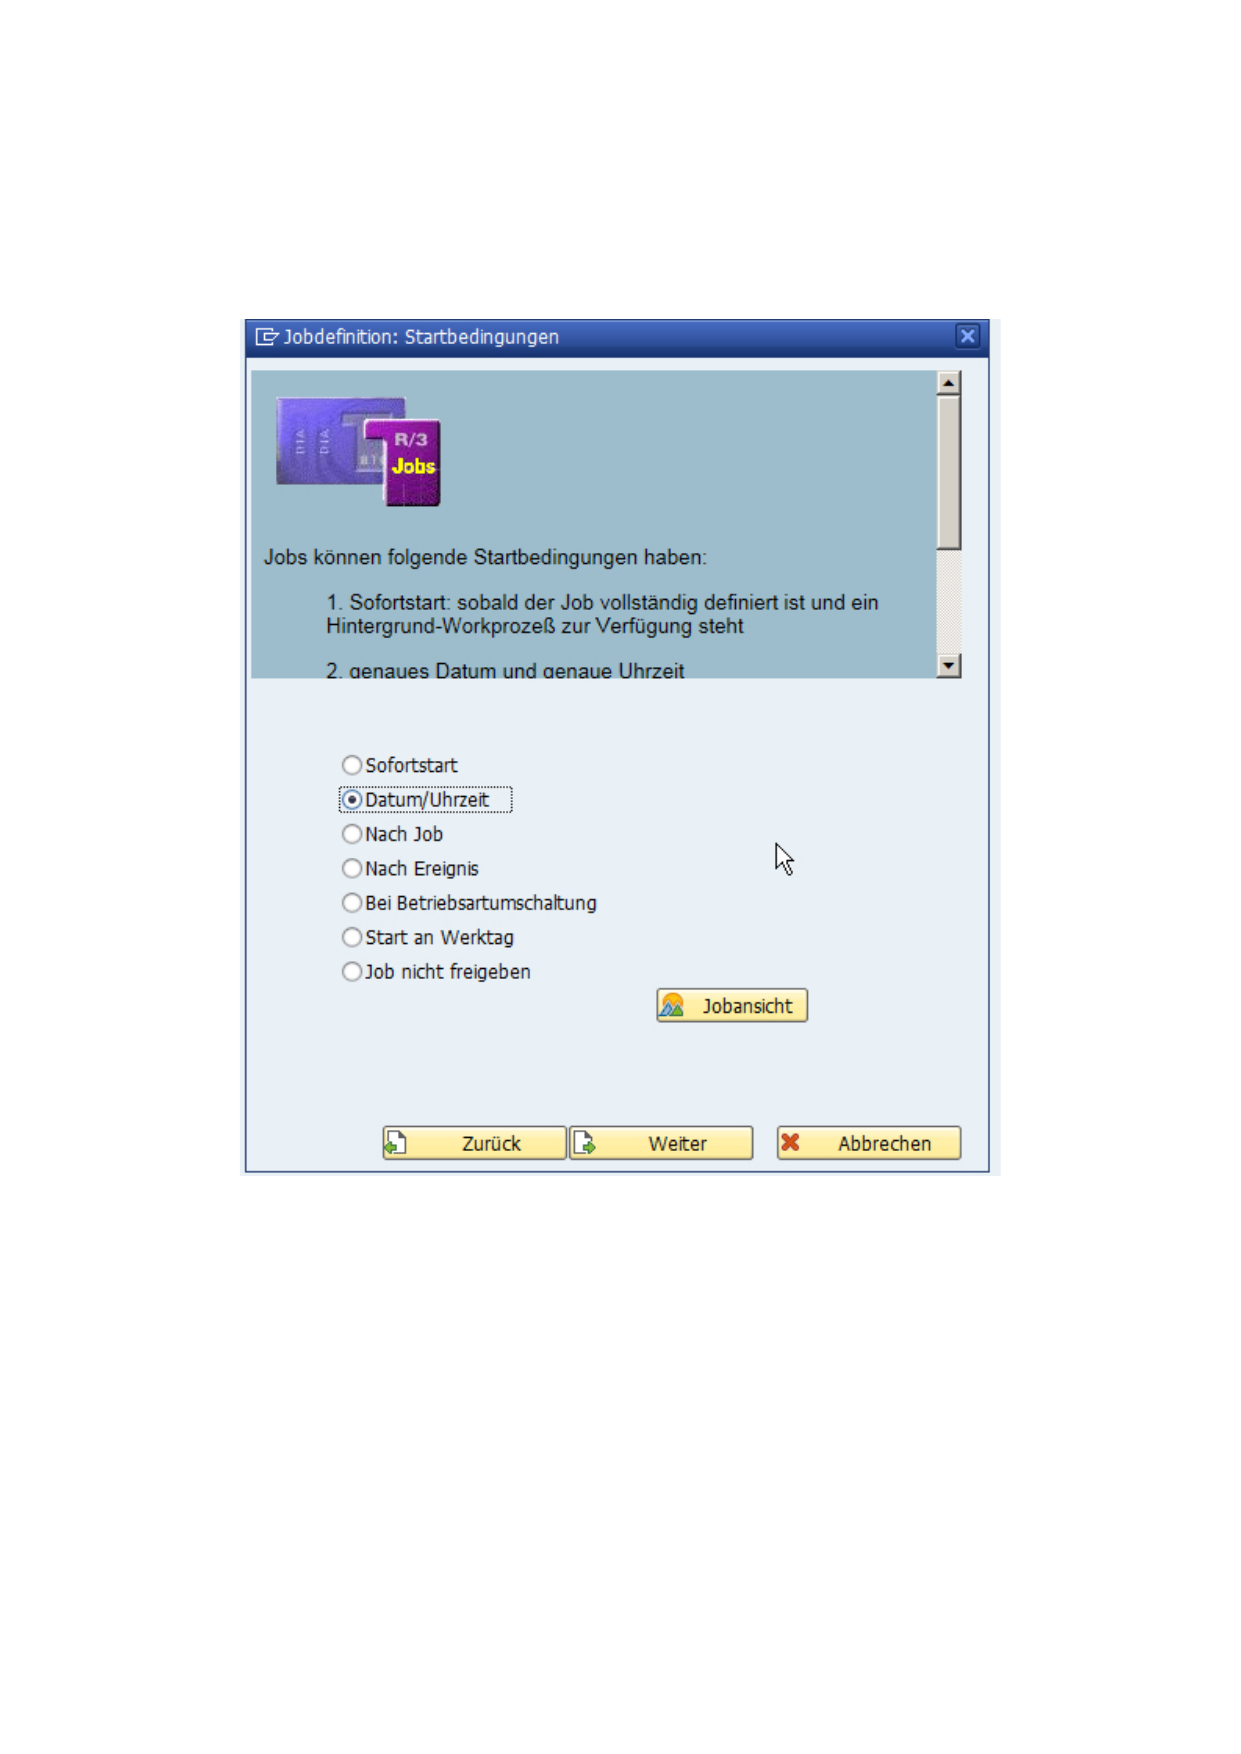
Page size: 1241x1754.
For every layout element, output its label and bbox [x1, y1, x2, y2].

picture [239, 319, 1001, 1176]
